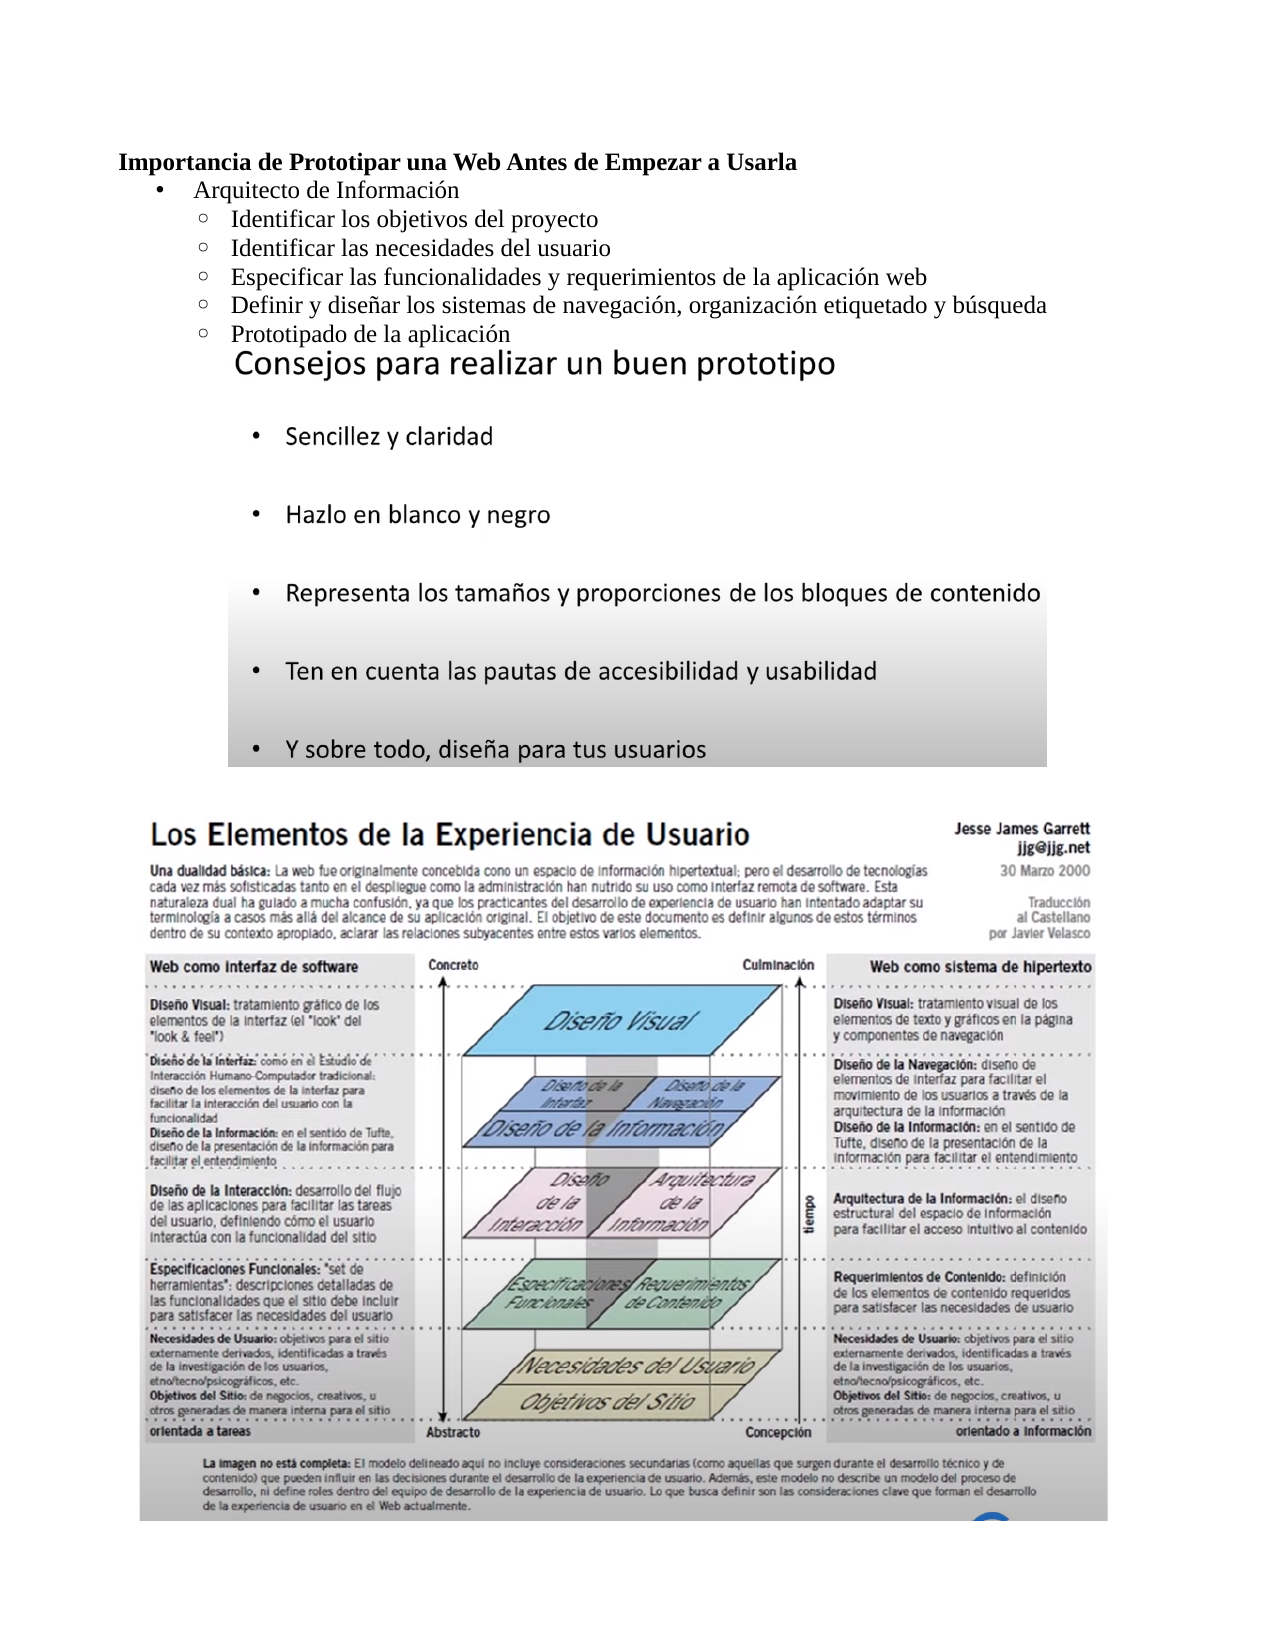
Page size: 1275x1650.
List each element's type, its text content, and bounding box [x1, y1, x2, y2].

list Definir y diseñar los sistemas de navegación, organización etiquetado y búsqueda [193, 291, 1157, 319]
text Importancia de Prototipar una Web Antes de Empezar a Usarla [118, 147, 1157, 176]
list Arquitecto de Información [156, 176, 1157, 204]
list Identificar las necesidades del usuario [193, 233, 1157, 262]
picture [139, 816, 1108, 1521]
list Prototipado de la aplicación [193, 319, 1157, 348]
list Especificar las funcionalidades y requerimientos de la aplicación web [193, 262, 1157, 291]
list Identificar los objetivos del proyecto [193, 204, 1157, 233]
picture [228, 348, 1047, 767]
